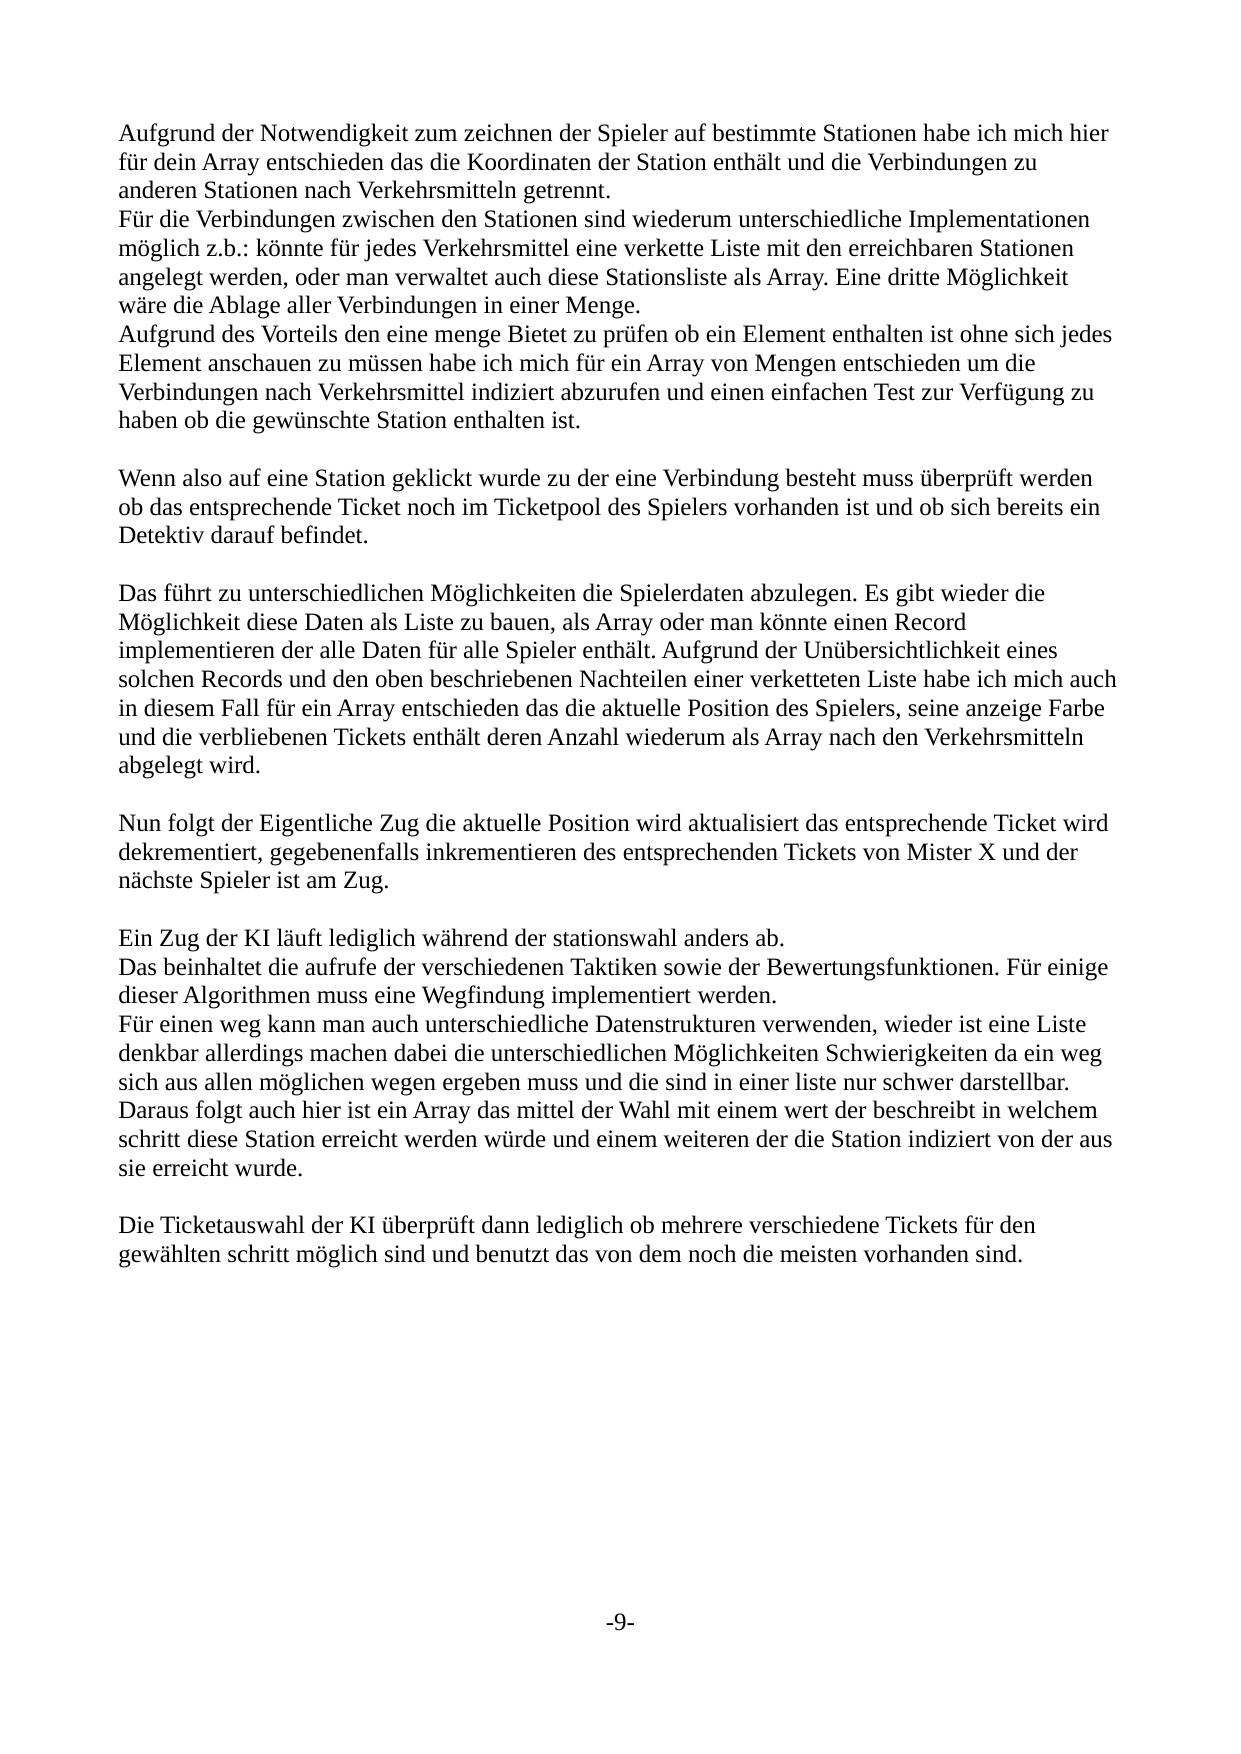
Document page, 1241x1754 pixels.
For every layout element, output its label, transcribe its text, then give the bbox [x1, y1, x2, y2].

text Die Ticketauswahl der KI überprüft dann lediglich ob mehrere verschiedene Tickets für den gewählten schritt möglich sind und benutzt das von dem noch die meisten vorhanden sind. [118, 1211, 1122, 1268]
text Nun folgt der Eigentliche Zug die aktuelle Position wird aktualisiert das entsprechende Ticket wird dekrementiert, gegebenenfalls inkrementieren des entsprechenden Tickets von Mister X und der nächste Spieler ist am Zug. [118, 808, 1122, 894]
text Ein Zug der KI läuft lediglich während der stationswahl anders ab. [118, 923, 1122, 952]
text Das beinhaltet die aufrufe der verschiedenen Taktiken sowie der Bewertungsfunktionen. Für einige dieser Algorithmen muss eine Wegfindung implementiert werden. [118, 952, 1122, 1009]
text Daraus folgt auch hier ist ein Array das mittel der Wahl mit einem wert der beschreibt in welchem schritt diese Station erreicht werden würde und einem weiteren der die Station indiziert von der aus sie erreicht wurde. [118, 1096, 1122, 1182]
text Für die Verbindungen zwischen den Stationen sind wiederum unterschiedliche Implementationen möglich z.b.: könnte für jedes Verkehrsmittel eine verkette Liste mit den erreichbaren Stationen angelegt werden, oder man verwaltet auch diese Stationsliste als Array. Eine dritte Möglichkeit wäre die Ablage aller Verbindungen in einer Menge. [118, 204, 1122, 319]
text Aufgrund der Notwendigkeit zum zeichnen der Spieler auf bestimmte Stationen habe ich mich hier für dein Array entschieden das die Koordinaten der Station enthält und die Verbindungen zu anderen Stationen nach Verkehrsmitteln getrennt. [118, 118, 1122, 204]
text Für einen weg kann man auch unterschiedliche Datenstrukturen verwenden, wieder ist eine Liste denkbar allerdings machen dabei die unterschiedlichen Möglichkeiten Schwierigkeiten da ein weg sich aus allen möglichen wegen ergeben muss und die sind in einer liste nur schwer darstellbar. [118, 1009, 1122, 1096]
text Wenn also auf eine Station geklickt wurde zu der eine Verbindung besteht muss überprüft werden ob das entsprechende Ticket noch im Ticketpool des Spielers vorhanden ist und ob sich bereits ein Detektiv darauf befindet. [118, 463, 1122, 549]
text Aufgrund des Vorteils den eine menge Bietet zu prüfen ob ein Element enthalten ist ohne sich jedes Element anschauen zu müssen habe ich mich für ein Array von Mengen entschieden um die Verbindungen nach Verkehrsmittel indiziert abzurufen und einen einfachen Test zur Verfügung zu haben ob die gewünschte Station enthalten ist. [118, 319, 1122, 434]
text Das führt zu unterschiedlichen Möglichkeiten die Spielerdaten abzulegen. Es gibt wieder die Möglichkeit diese Daten als Liste zu bauen, als Array oder man könnte einen Record implementieren der alle Daten für alle Spieler enthält. Aufgrund der Unübersichtlichkeit eines solchen Records und den oben beschriebenen Nachteilen einer verketteten Liste habe ich mich auch in diesem Fall für ein Array entschieden das die aktuelle Position des Spielers, seine anzeige Farbe und die verbliebenen Tickets enthält deren Anzahl wiederum als Array nach den Verkehrsmitteln abgelegt wird. [118, 578, 1122, 779]
